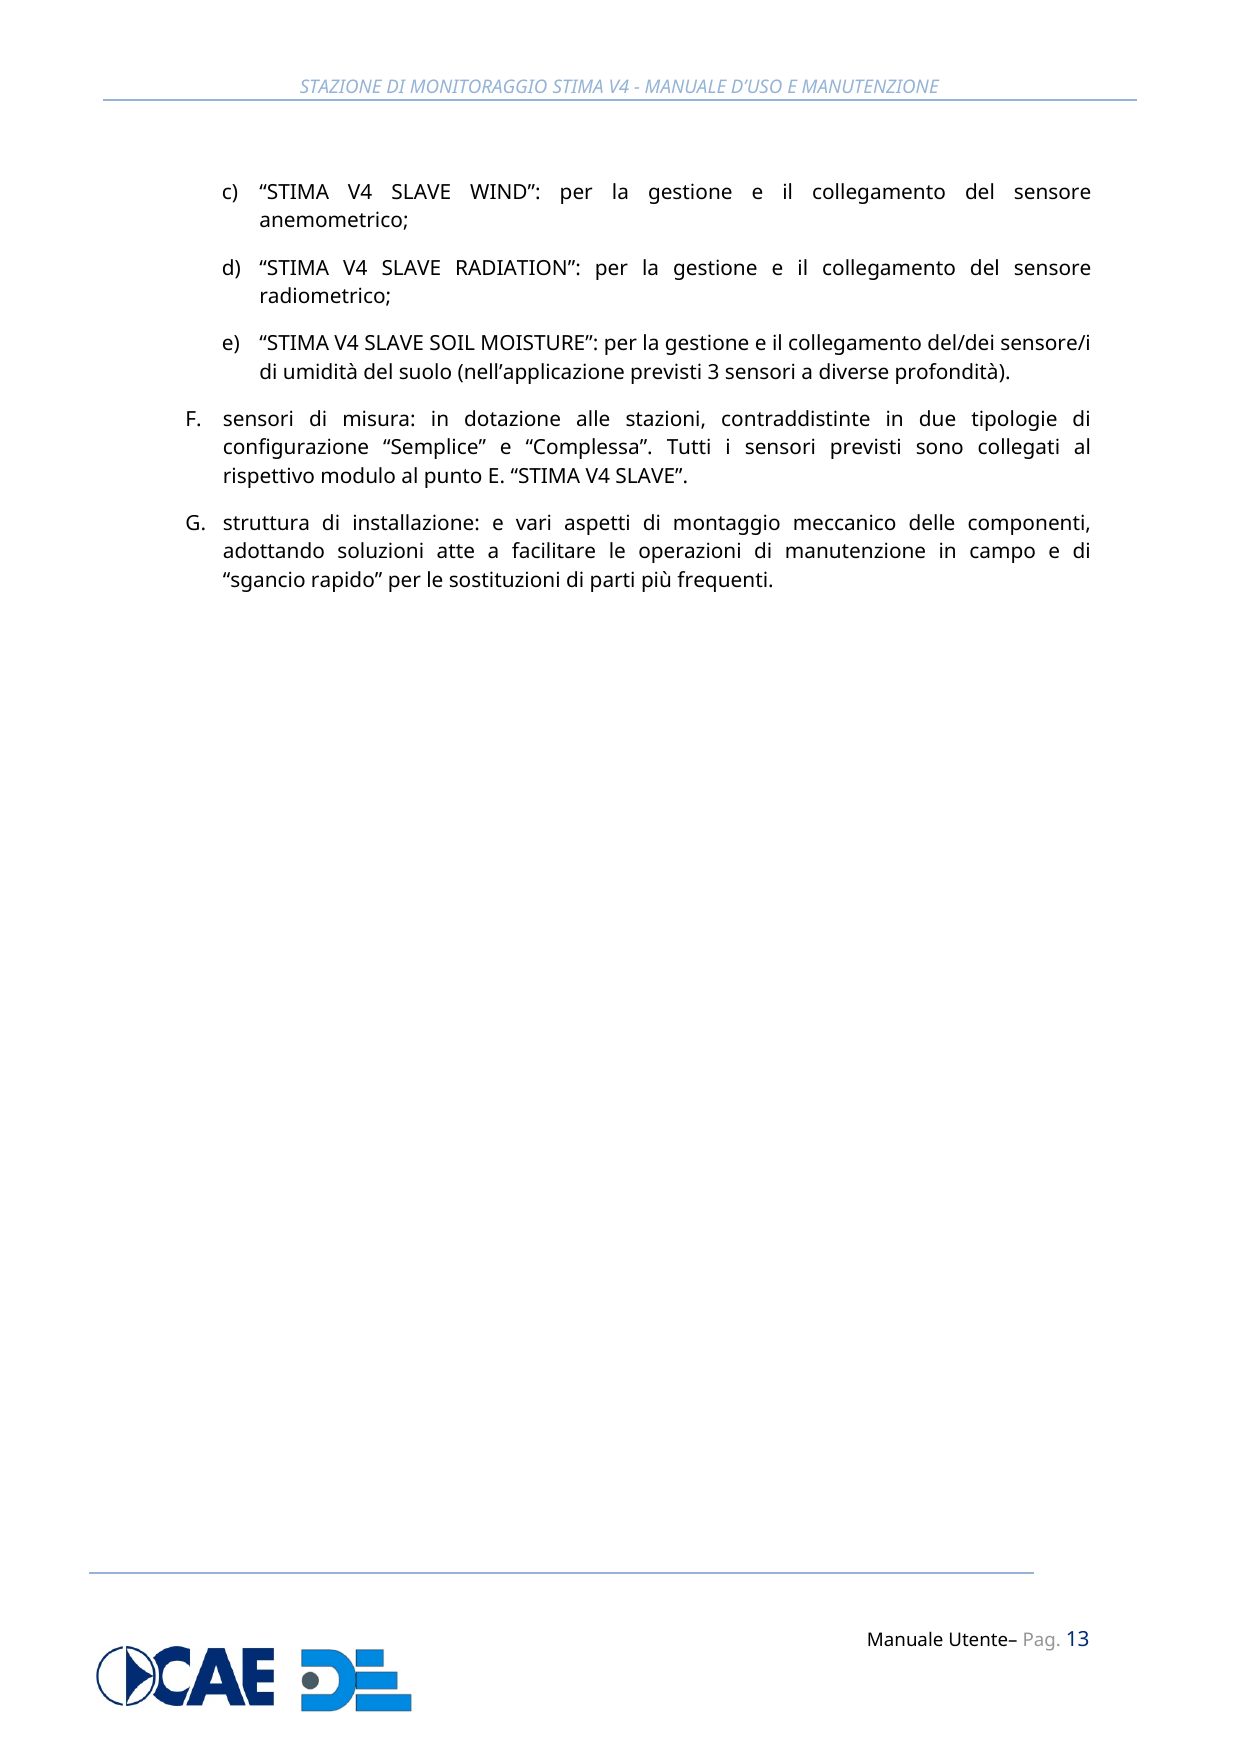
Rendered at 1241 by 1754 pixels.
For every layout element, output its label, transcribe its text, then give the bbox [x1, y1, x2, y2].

list “STIMA V4 SLAVE SOIL MOISTURE”: per la gestione e il collegamento del/dei sensore/i di umidità del suolo (nell’applicazione previsti 3 sensori a diverse profondità). [222, 328, 1092, 385]
list sensori di misura: in dotazione alle stazioni, contraddistinte in due tipologie di configurazione “Semplice” e “Complessa”. Tutti i sensori previsti sono collegati al rispettivo modulo al punto E. “STIMA V4 SLAVE”. [185, 404, 1092, 489]
list struttura di installazione: e vari aspetti di montaggio meccanico delle componenti, adottando soluzioni atte a facilitare le operazioni di manutenzione in campo e di “sgancio rapido” per le sostituzioni di parti più frequenti. [185, 508, 1092, 593]
list “STIMA V4 SLAVE WIND”: per la gestione e il collegamento del sensore anemometrico; [222, 177, 1092, 234]
list “STIMA V4 SLAVE RADIATION”: per la gestione e il collegamento del sensore radiometrico; [222, 253, 1092, 310]
